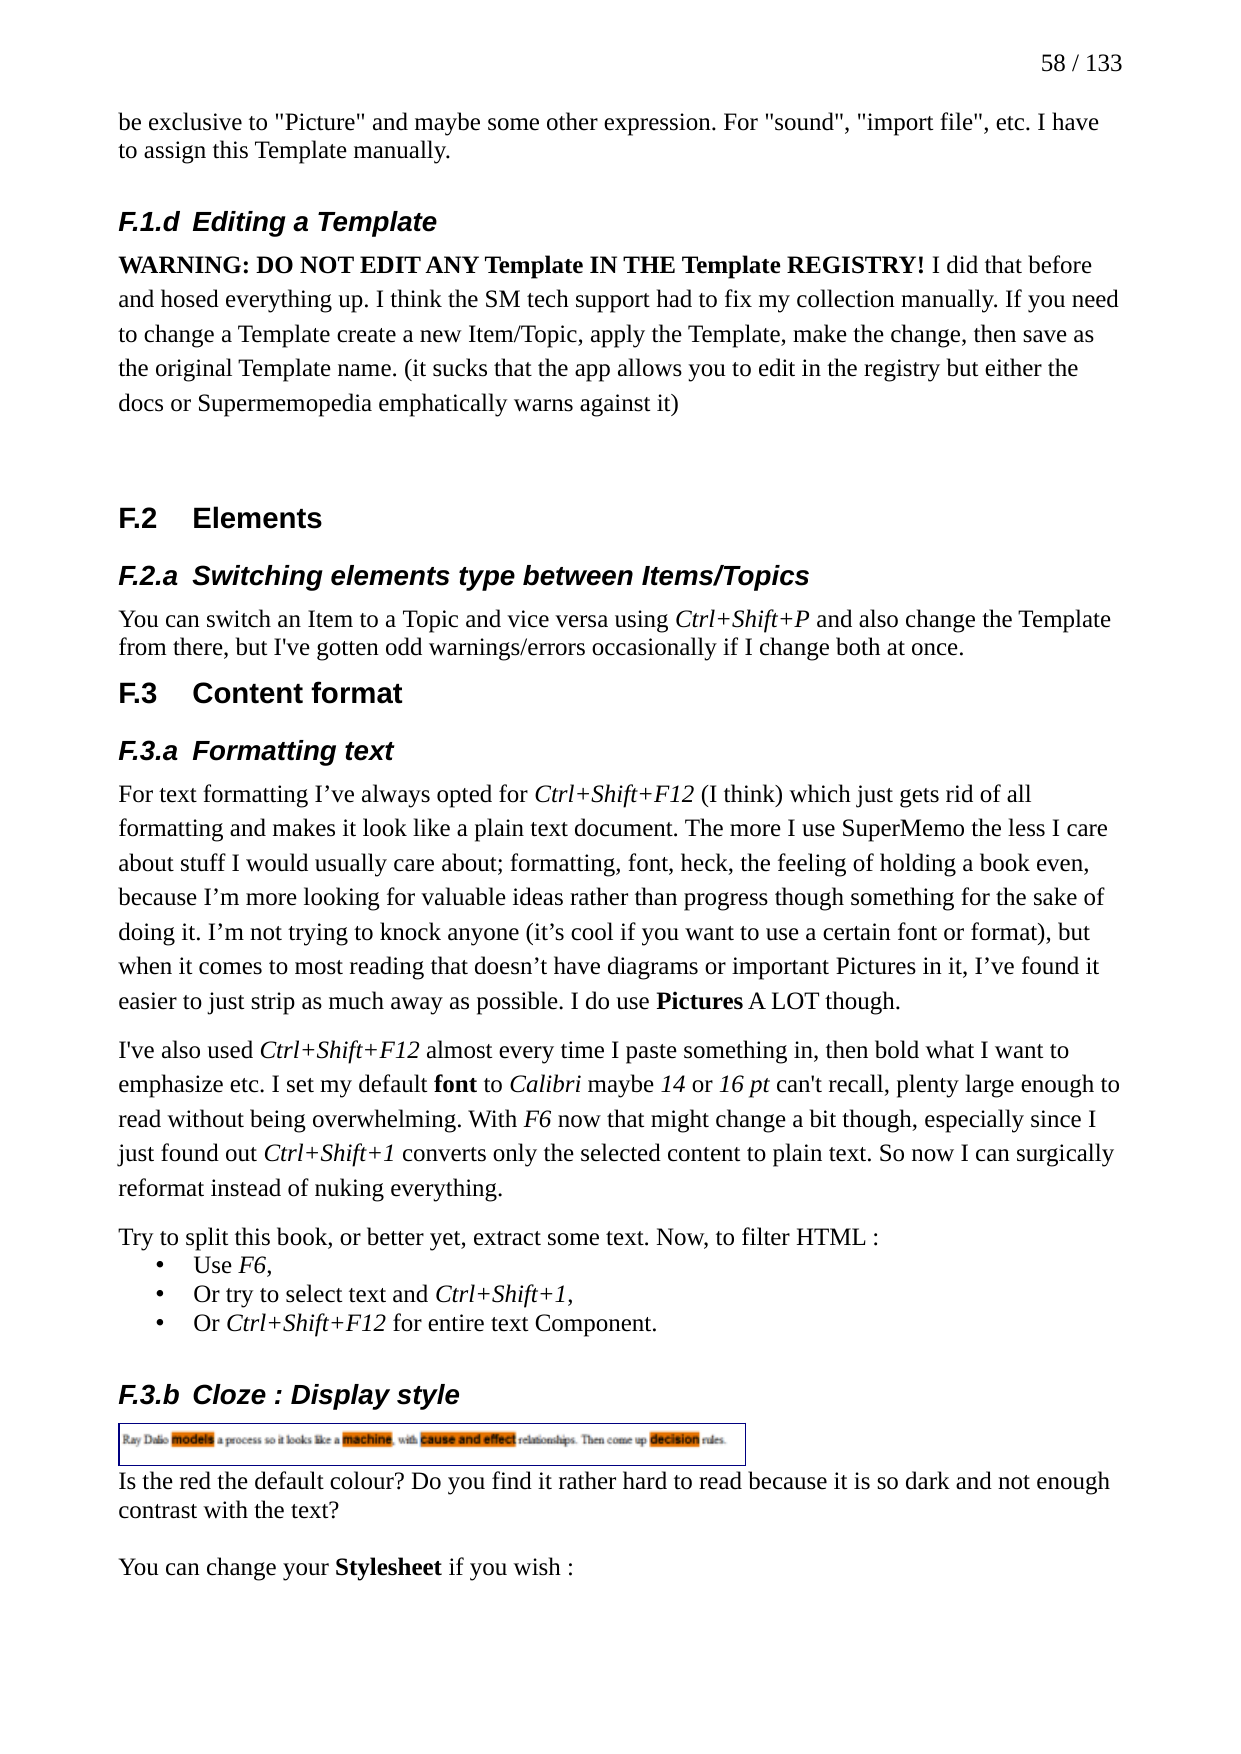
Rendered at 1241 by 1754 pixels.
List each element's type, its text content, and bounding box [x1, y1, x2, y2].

subtitle Elements [118, 501, 1122, 534]
text For text formatting I’ve always opted for Ctrl+Shift+F12 (I think) which just gets rid of all formatting and makes it look like a plain text document. The more I use SuperMemo the less I care about stuff I would usually care about; formatting, font, heck, the feeling of holding a book even, because I’m more looking for valuable ideas rather than progress though something for the sake of doing it. I’m not trying to knock anyone (it’s cool if you want to use a certain font or format), but when it comes to most reading that doesn’t have diagrams or important Pictures in it, I’ve found it easier to just strip as much away as possible. I do use Pictures A LOT though. [118, 779, 1122, 1014]
subtitle Cloze : Display style [118, 1378, 1122, 1410]
subtitle Content format [118, 676, 1122, 709]
subtitle Editing a Template [118, 206, 1122, 237]
subtitle Formatting text [118, 734, 1122, 766]
text WARNING: DO NOT EDIT ANY Template IN THE Template REGISTRY! I did that before and hosed everything up. I think the SM tech support had to fix my collection manually. If you need to change a Template create a new Item/Topic, apply the Template, make the change, then save as the original Template name. (it sucks that the app allows you to edit in the registry but either the docs or Supermemopedia emphatically warns against it) [118, 250, 1122, 417]
text Try to split this book, or better yet, extract some text. Now, to filter HTML : [118, 1222, 1122, 1251]
text You can switch an Item to a Topic and vice versa using Ctrl+Shift+P and also change the Template from there, but I've gotten odd warnings/errors occasionally if I change both at once. [118, 604, 1122, 661]
list Or Ctrl+Shift+F12 for entire text Component. [156, 1308, 1122, 1337]
text be exclusive to "Picture" and maybe some other expression. For "sound", "import file", etc. I have to assign this Template manually. [118, 107, 1122, 164]
list Or try to select text and Ctrl+Shift+1, [156, 1279, 1122, 1308]
text You can change your Stylesheet if you wish : [118, 1552, 1122, 1581]
text I've also used Ctrl+Shift+F12 almost every time I paste something in, then bold what I want to emphasize etc. I set my default font to Calibri maybe 14 or 16 pt can't recall, plenty large enough to read without being overwhelming. With F6 now that might change a bit though, especially since I just found out Ctrl+Shift+1 converts only the selected content to plain text. So now I can surgically reformat instead of nuking everything. [118, 1035, 1122, 1201]
picture [120, 1424, 745, 1465]
subtitle Switching elements type between Items/Topics [118, 559, 1122, 591]
text Is the red the default colour? Do you find it rather hard to read because it is so dark and not enough contrast with the text? [118, 1466, 1122, 1524]
list Use F6, [156, 1251, 1122, 1279]
